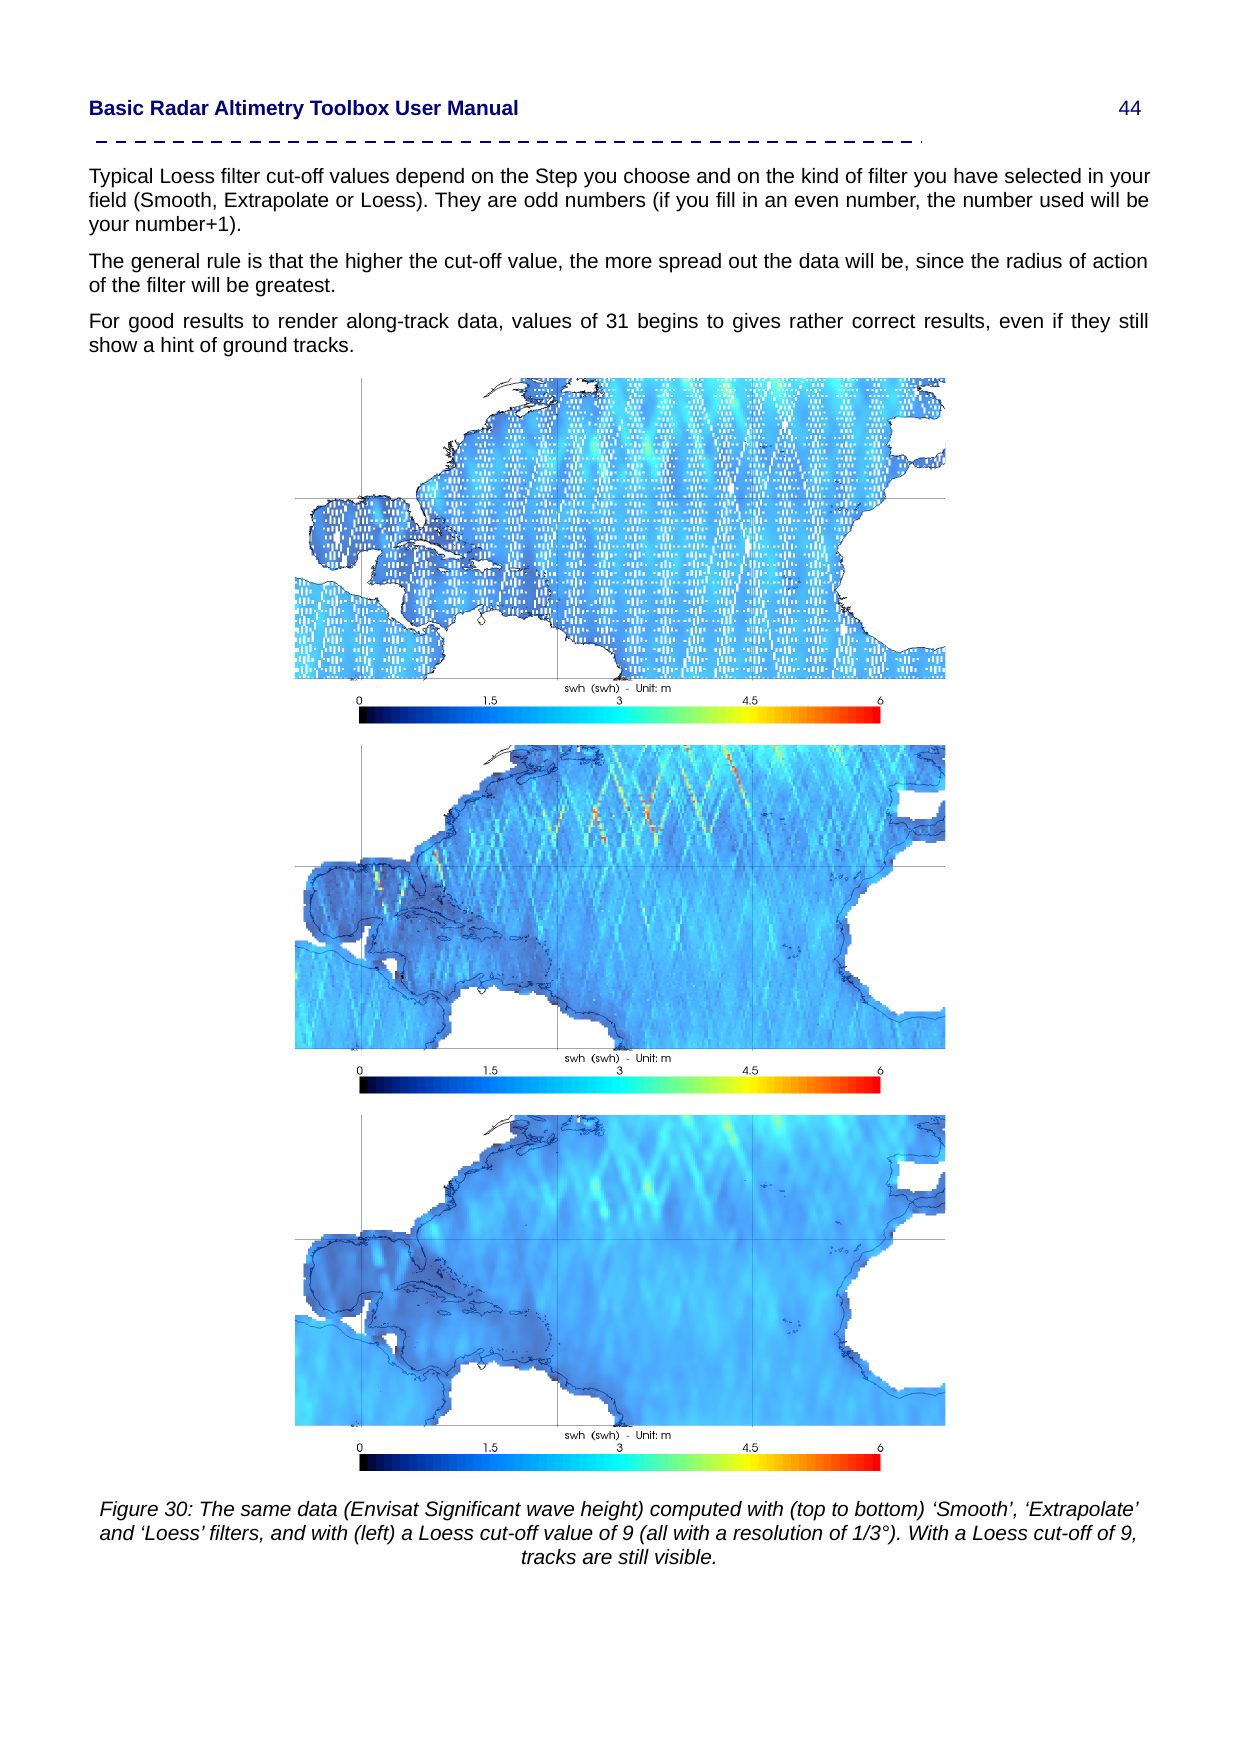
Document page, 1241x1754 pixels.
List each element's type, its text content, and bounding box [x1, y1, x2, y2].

text The general rule is that the higher the cut-off value, the more spread out the data will be, since the radius of action of the filter will be greatest. [88, 249, 1152, 297]
text For good results to render along-track data, values of 31 begins to gives rather correct results, even if they still show a hint of ground tracks. [88, 309, 1152, 357]
text Typical Loess filter cut-off values depend on the Step you choose and on the kind of filter you have selected in your field (Smooth, Extrapolate or Loess). They are odd numbers (if you fill in an even number, the number used will be your number+1). [88, 164, 1152, 236]
text Figure 30: The same data (Envisat Significant wave height) computed with (top to bottom) ‘Smooth’, ‘Extrapolate’ and ‘Loess’ filters, and with (left) a Loess cut-off value of 9 (all with a resolution of 1/3°). With a Loess cut-off of 9, tracks are still visible. [88, 1497, 1152, 1569]
picture [294, 745, 946, 1098]
picture [294, 378, 946, 728]
picture [294, 1115, 946, 1476]
